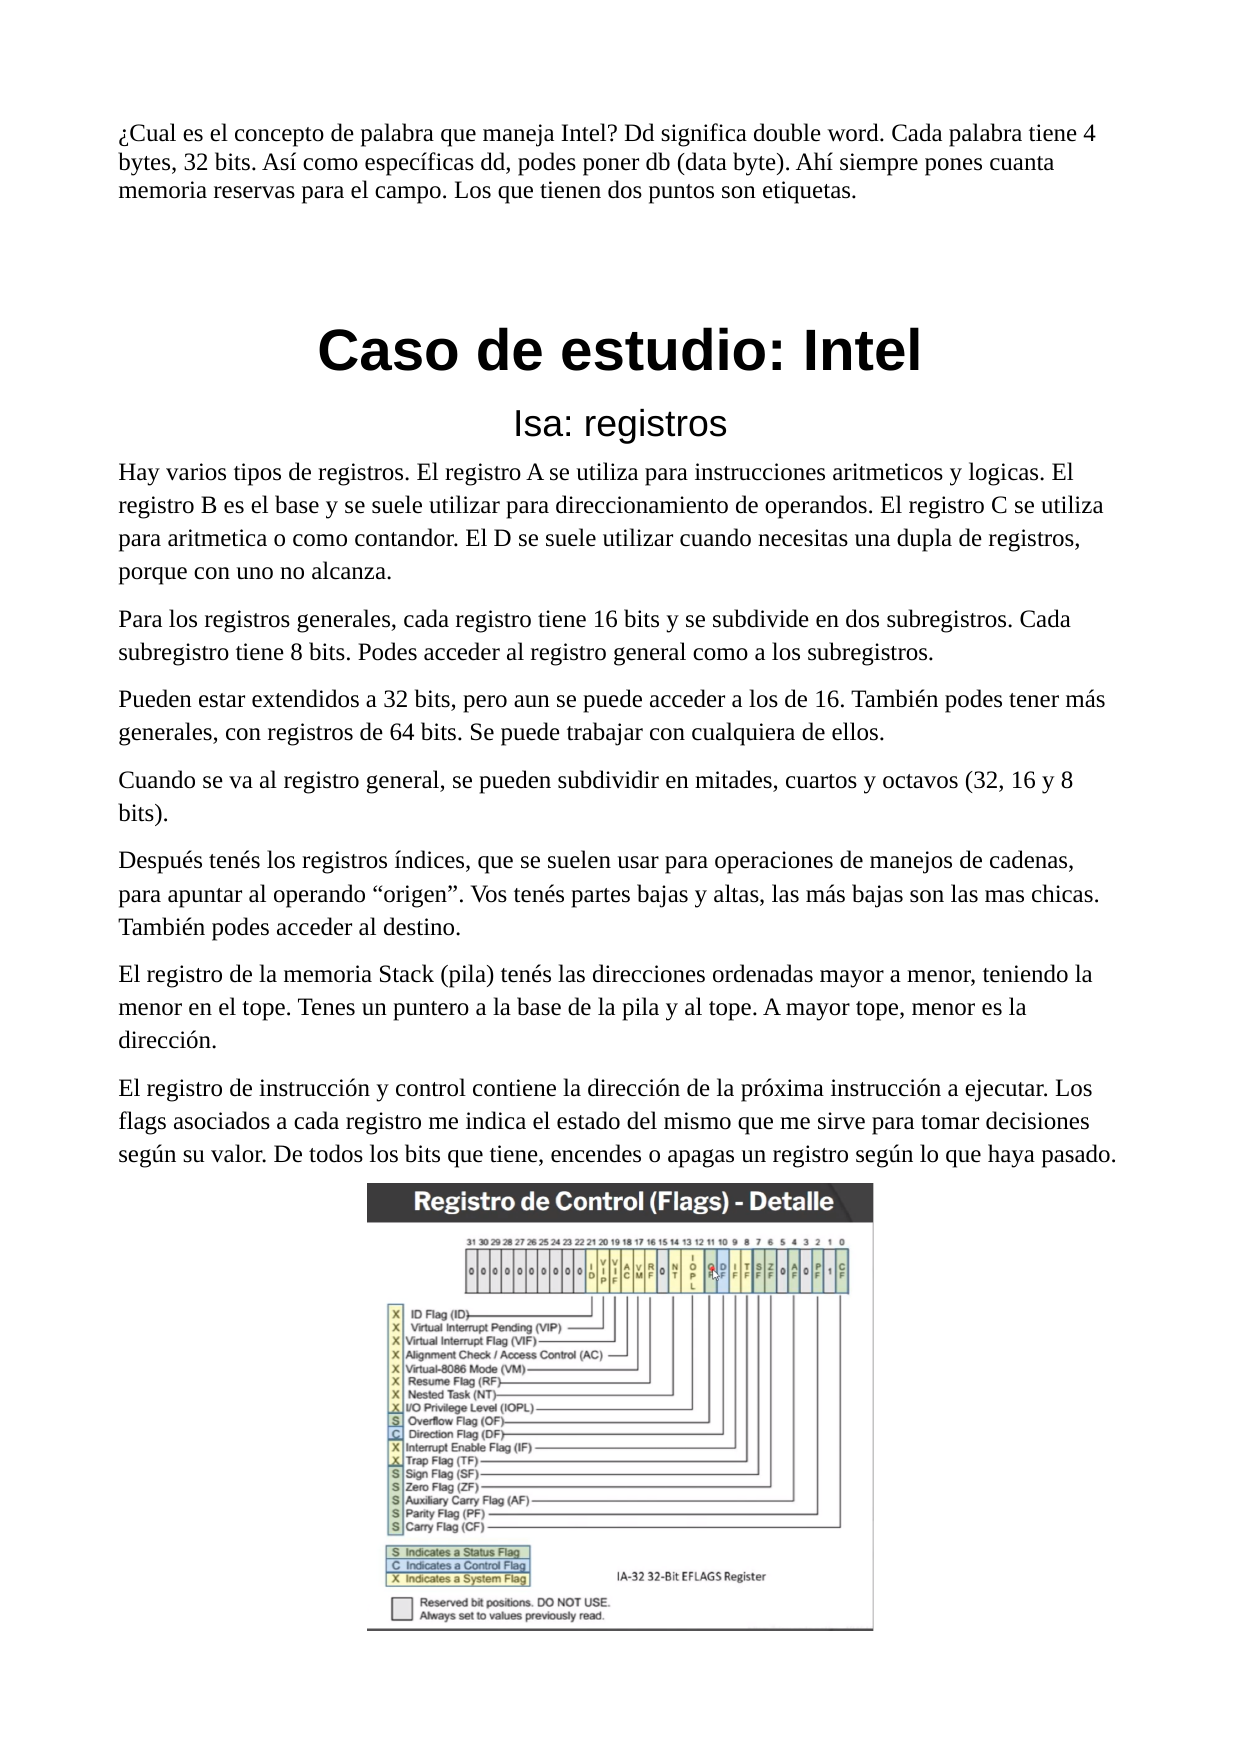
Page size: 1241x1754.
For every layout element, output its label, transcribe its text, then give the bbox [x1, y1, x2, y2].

title Caso de estudio: Intel [118, 316, 1122, 383]
text Hay varios tipos de registros. El registro A se utiliza para instrucciones aritmeticos y logicas. El registro B es el base y se suele utilizar para direccionamiento de operandos. El registro C se utiliza para aritmetica o como contandor. El D se suele utilizar cuando necesitas una dupla de registros, porque con uno no alcanza. [118, 457, 1122, 585]
text Para los registros generales, cada registro tiene 16 bits y se subdivide en dos subregistros. Cada subregistro tiene 8 bits. Podes acceder al registro general como a los subregistros. [118, 604, 1122, 666]
text El registro de la memoria Stack (pila) tenés las direcciones ordenadas mayor a menor, teniendo la menor en el tope. Tenes un puntero a la base de la pila y al tope. A mayor tope, menor es la dirección. [118, 959, 1122, 1054]
picture [367, 1183, 874, 1631]
text El registro de instrucción y control contiene la dirección de la próxima instrucción a ejecutar. Los flags asociados a cada registro me indica el estado del mismo que me sirve para tomar decisiones según su valor. De todos los bits que tiene, encendes o apagas un registro según lo que haya pasado. [118, 1073, 1122, 1168]
text Pueden estar extendidos a 32 bits, pero aun se puede acceder a los de 16. También podes tener más generales, con registros de 64 bits. Se puede trabajar con cualquiera de ellos. [118, 684, 1122, 746]
text Cuando se va al registro general, se pueden subdividir en mitades, cuartos y octavos (32, 16 y 8 bits). [118, 765, 1122, 827]
text Después tenés los registros índices, que se suelen usar para operaciones de manejos de cadenas, para apuntar al operando “origen”. Vos tenés partes bajas y altas, las más bajas son las mas chicas. También podes acceder al destino. [118, 846, 1122, 940]
subtitle Isa: registros [118, 401, 1122, 444]
text ¿Cual es el concepto de palabra que maneja Intel? Dd significa double word. Cada palabra tiene 4 bytes, 32 bits. Así como específicas dd, podes poner db (data byte). Ahí siempre pones cuanta memoria reservas para el campo. Los que tienen dos puntos son etiquetas. [118, 118, 1122, 291]
